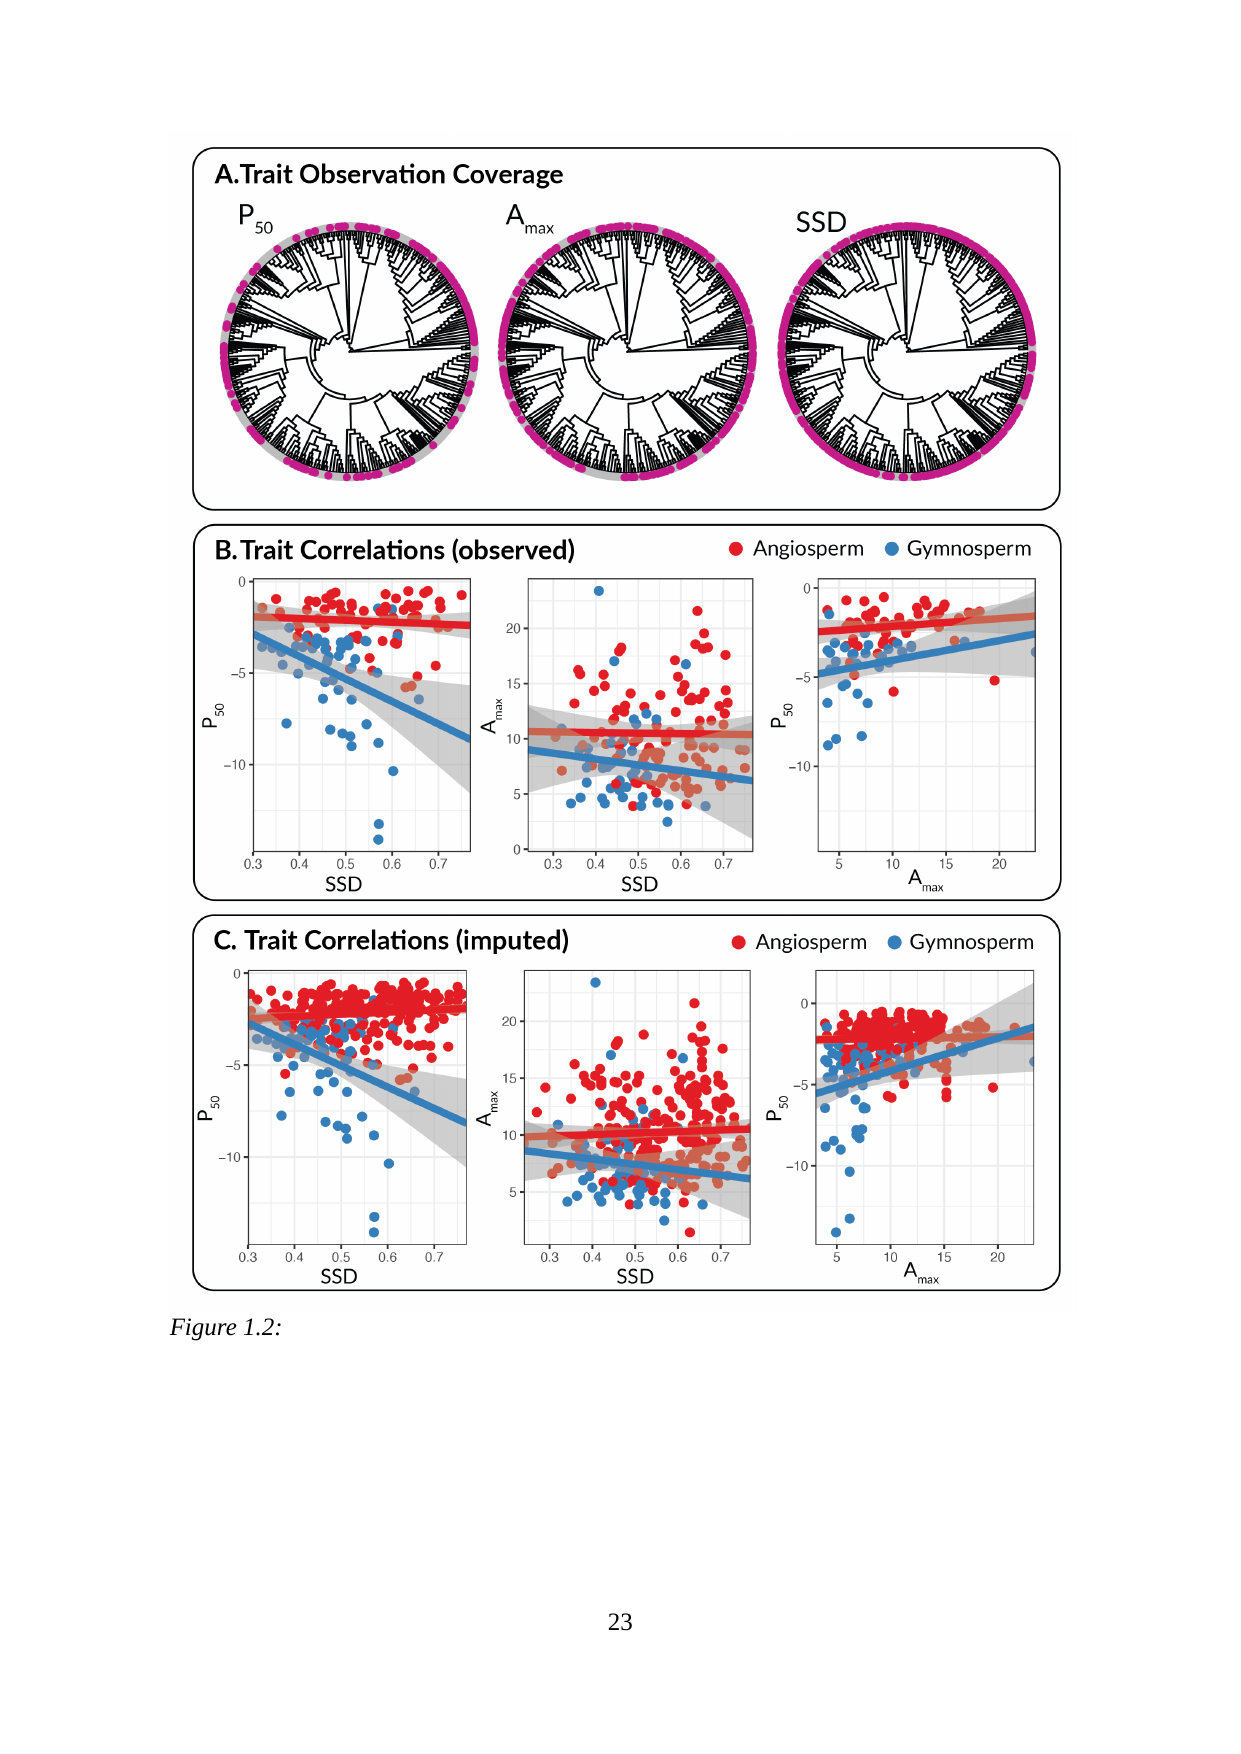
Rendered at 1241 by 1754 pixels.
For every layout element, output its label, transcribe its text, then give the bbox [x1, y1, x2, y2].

text Figure 1.2: [163, 1312, 1077, 1341]
